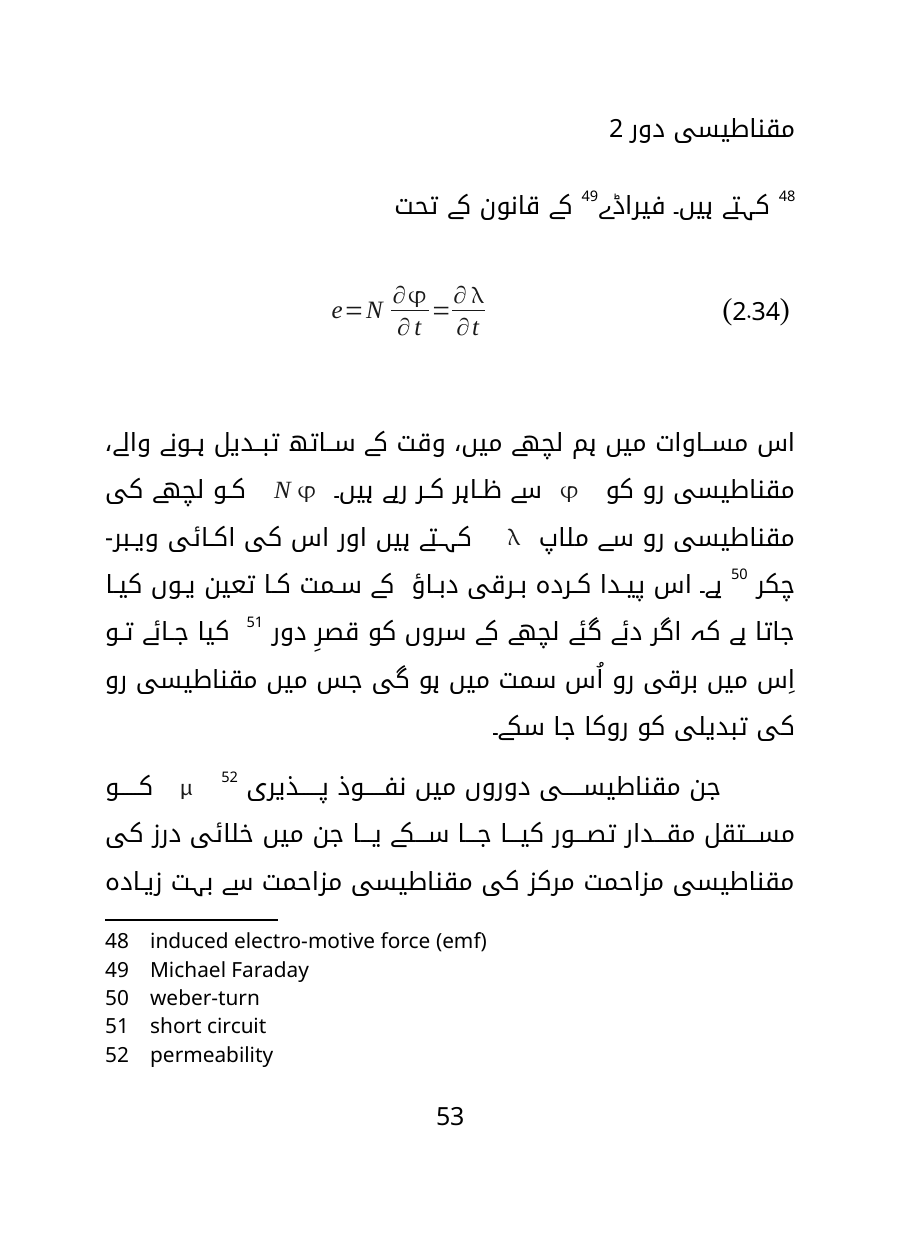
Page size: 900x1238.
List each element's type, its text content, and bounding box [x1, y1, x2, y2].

text جن مقناطیسی دوروں میں نفوذ پذیری کو مستقل مقدار تصور کیا جا سکے یا جن میں خلائی درز کی مقناطیسی مزاحمت مرکز کی مقناطیسی مزاحمت سے بہت زیادہ ہو یعنی ، ان حالات میں ہم لچھے کی امالہ کو یوں بیان کرتے ہیں۔ [105, 763, 795, 906]
text short circuit [105, 1012, 795, 1040]
text weber-turn [105, 983, 795, 1012]
table_header (2.34) [705, 276, 795, 359]
text induced electro-motive force (emf) [105, 926, 795, 955]
text Michael Faraday [105, 955, 795, 983]
text مقناطیسی رو کی، وقت کے ساتھ تبدیلی، برقی دباؤ کو جنم دیتی ہے۔ لہٰذا اگر شکل 2.6 کے مرکز میں مقناطیسی رو تبدیل ہو رہا ہو تو اس کی وجہ سے اس کے لچھے میں برقی دباؤ پیدا ہوگا جوکہ اس لچھے کے سروں پر نمودار ہوگا۔ اِس طرح پیدا ہونے والے برقی دباؤ کو پیدا کردہ برقی دباؤ کہتے ہیں۔ فیراڈے کے قانون کے تحت [105, 182, 795, 230]
text اس مساوات میں ہم لچھے میں، وقت کے ساتھ تبدیل ہونے والے، مقناطیسی رو کو سے ظاہر کر رہے ہیں۔ کو لچھے کی مقناطیسی رو سے ملاپ کہتے ہیں اور اس کی اکائی ویبر-چکر ہے۔ اس پیدا کردہ برقی دباؤ کے سمت کا تعین یوں کیا جاتا ہے کہ اگر دئے گئے لچھے کے سروں کو قصرِ دور کیا جائے تو اِس میں برقی رو اُس سمت میں ہو گی جس میں مقناطیسی رو کی تبدیلی کو روکا جا سکے۔ [105, 419, 795, 751]
text permeability [105, 1040, 795, 1068]
table_header [105, 276, 704, 359]
